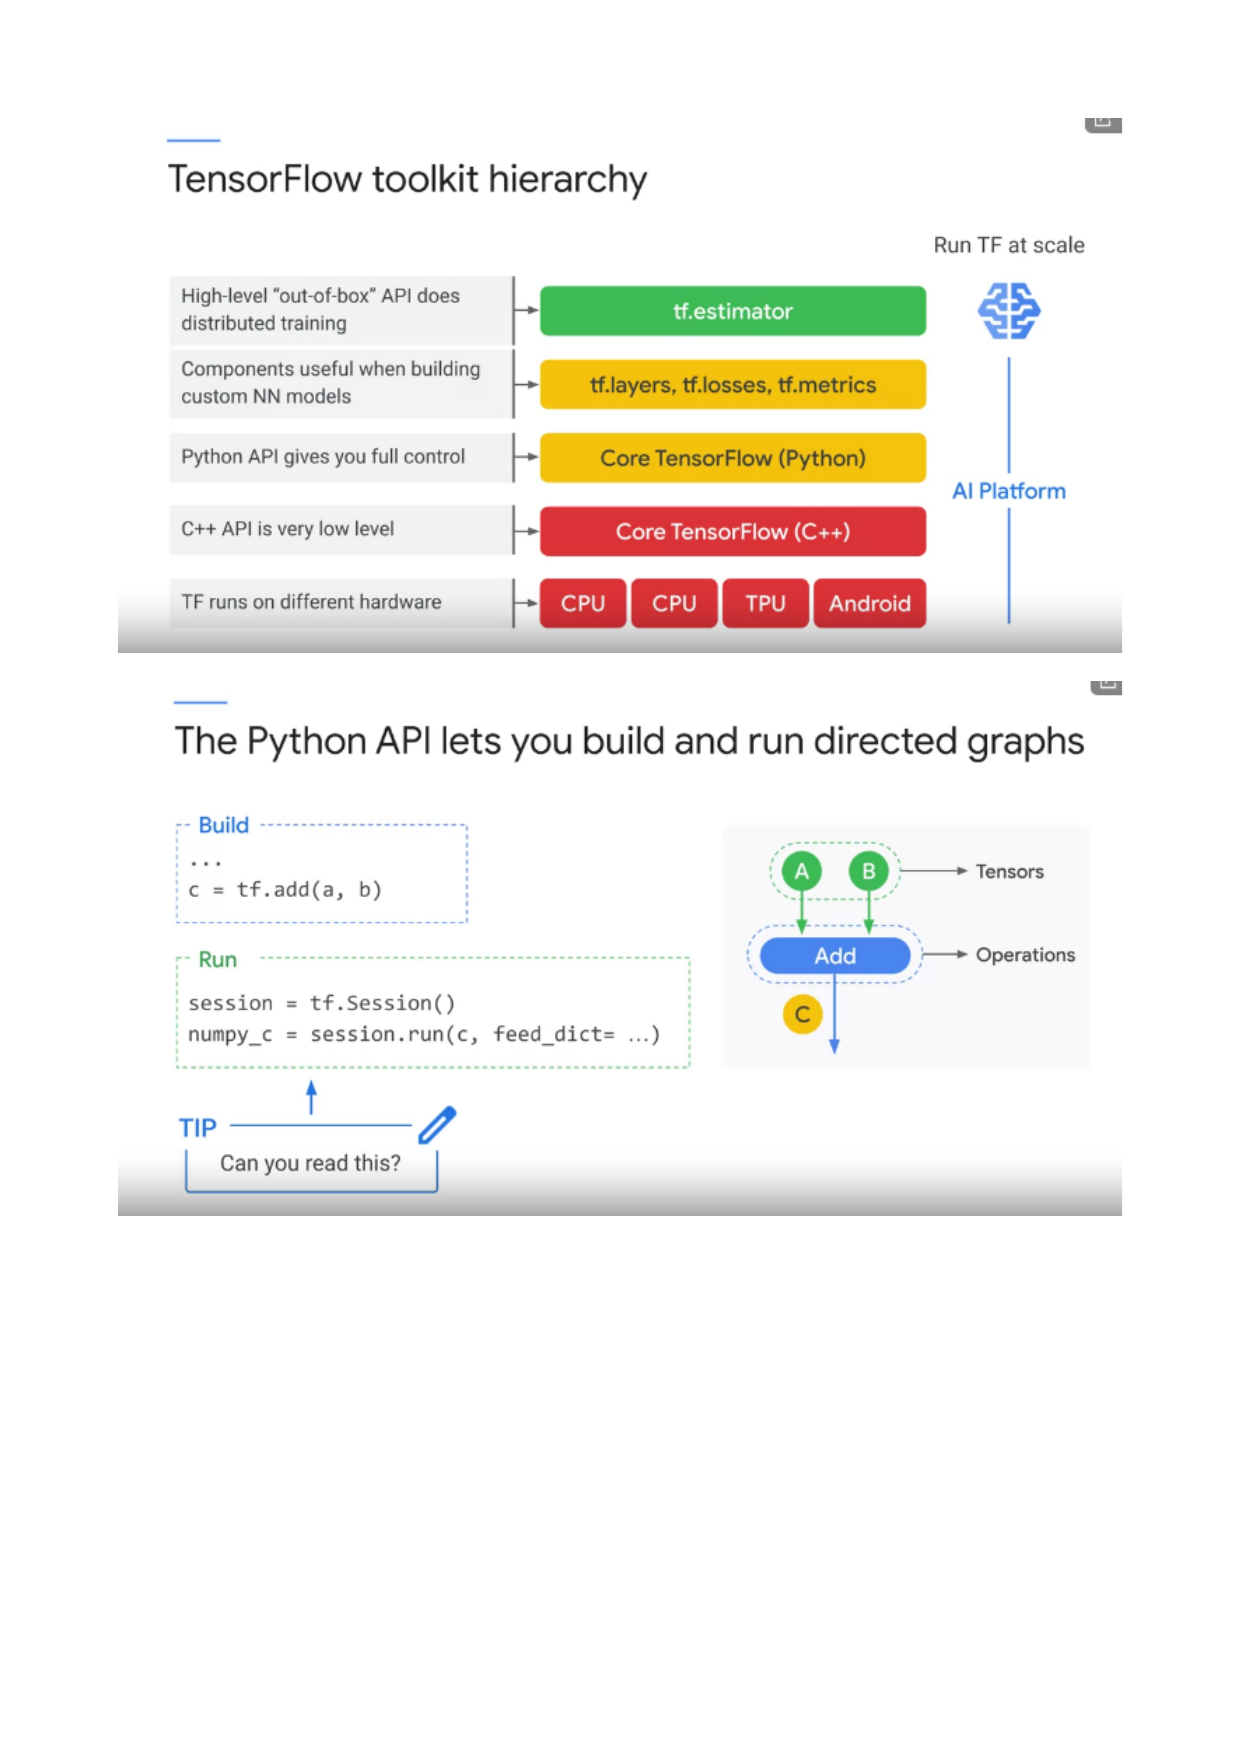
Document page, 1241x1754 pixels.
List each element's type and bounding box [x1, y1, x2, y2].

picture [118, 118, 1123, 653]
picture [118, 681, 1123, 1216]
